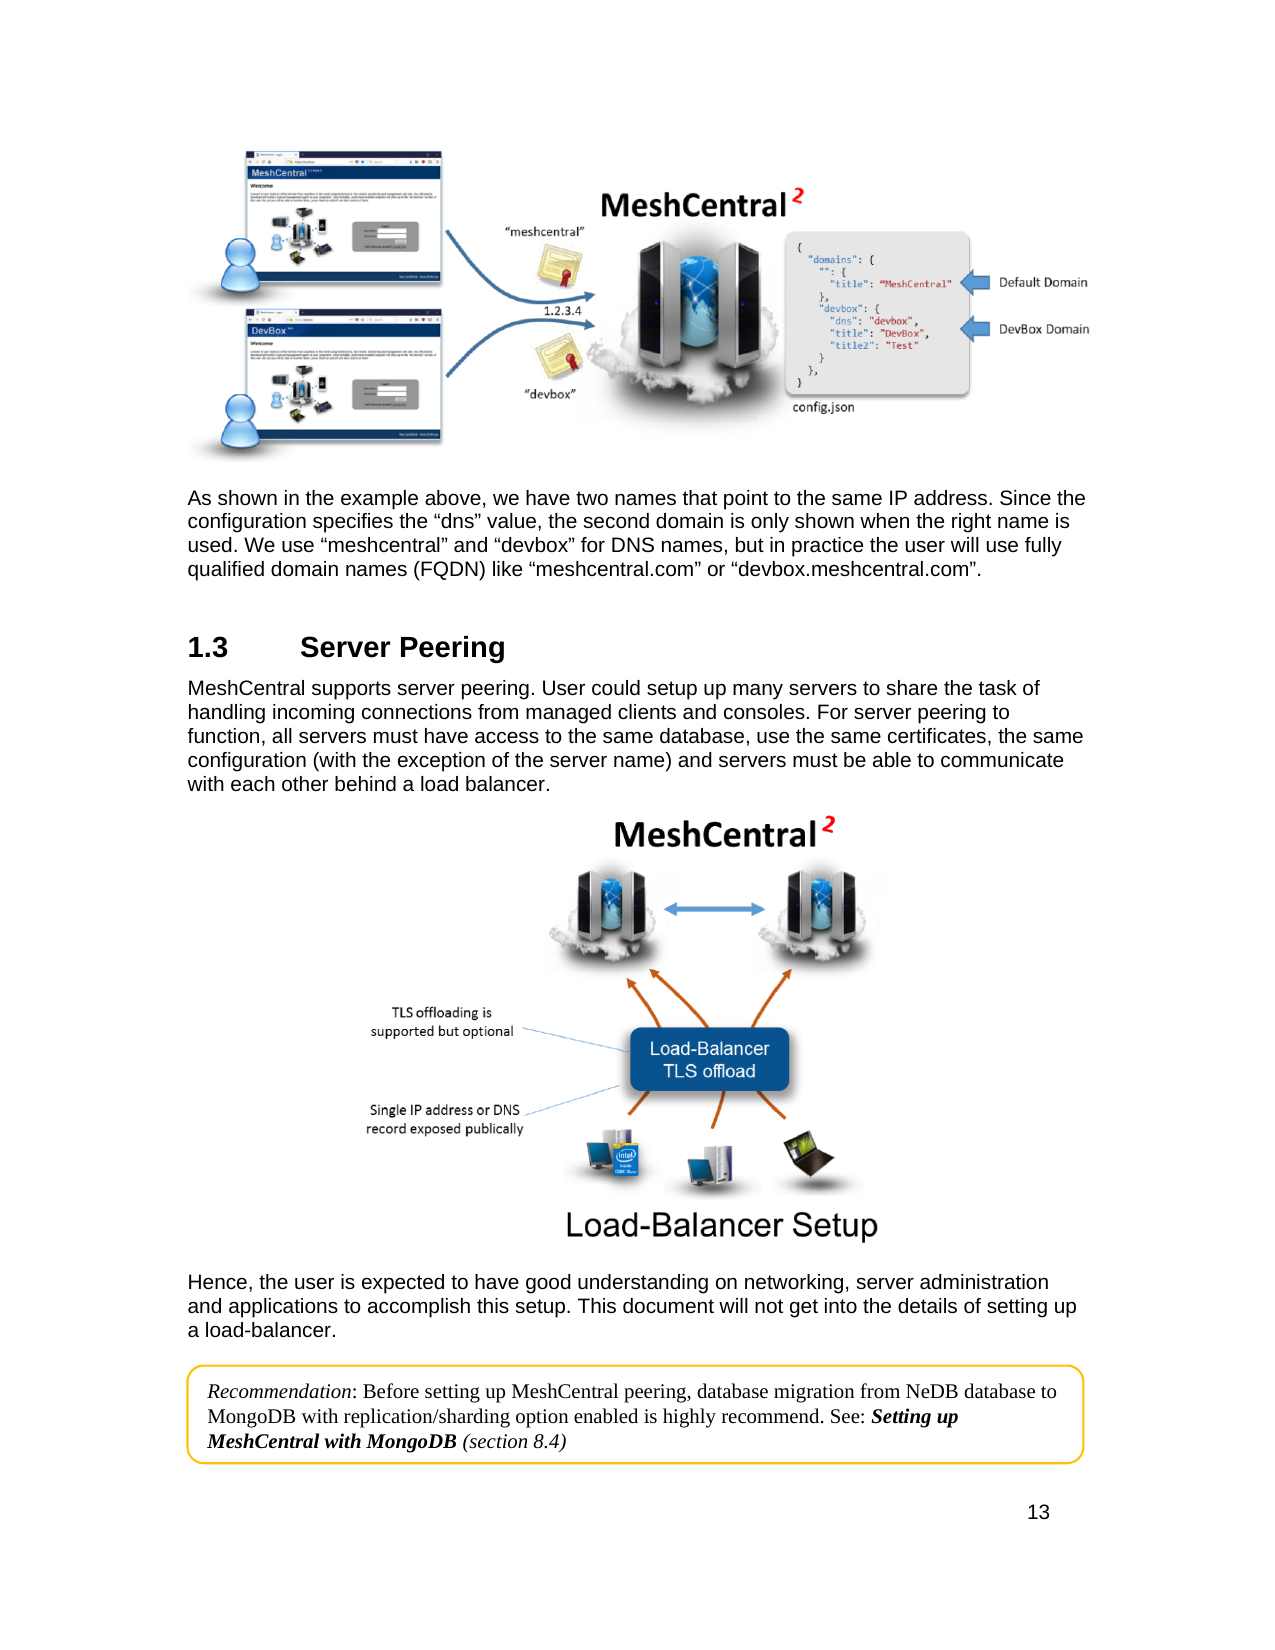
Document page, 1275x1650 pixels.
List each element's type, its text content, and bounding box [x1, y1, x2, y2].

text MeshCentral supports server peering. User could setup up many servers to share the task of handling incoming connections from managed clients and consoles. For server peering to function, all servers must have access to the same database, use the same certificates, the same configuration (with the exception of the server name) and servers must be able to communicate with each other behind a load balancer. [187, 676, 1087, 796]
subtitle Server Peering [187, 630, 1087, 664]
text As shown in the example above, we have two names that point to the same IP address. Since the configuration specifies the “dns” value, the second domain is only shown when the right name is used. We use “meshcentral” and “devbox” for DNS names, but in practice the user will use fully qualified domain names (FQDN) like “meshcentral.com” or “devbox.meshcentral.com”. [187, 485, 1087, 581]
text Hence, the user is expected to have good understanding on networking, server administration and applications to accomplish this setup. This document will not get into the details of setting up a load-balancer. [187, 1270, 1087, 1342]
